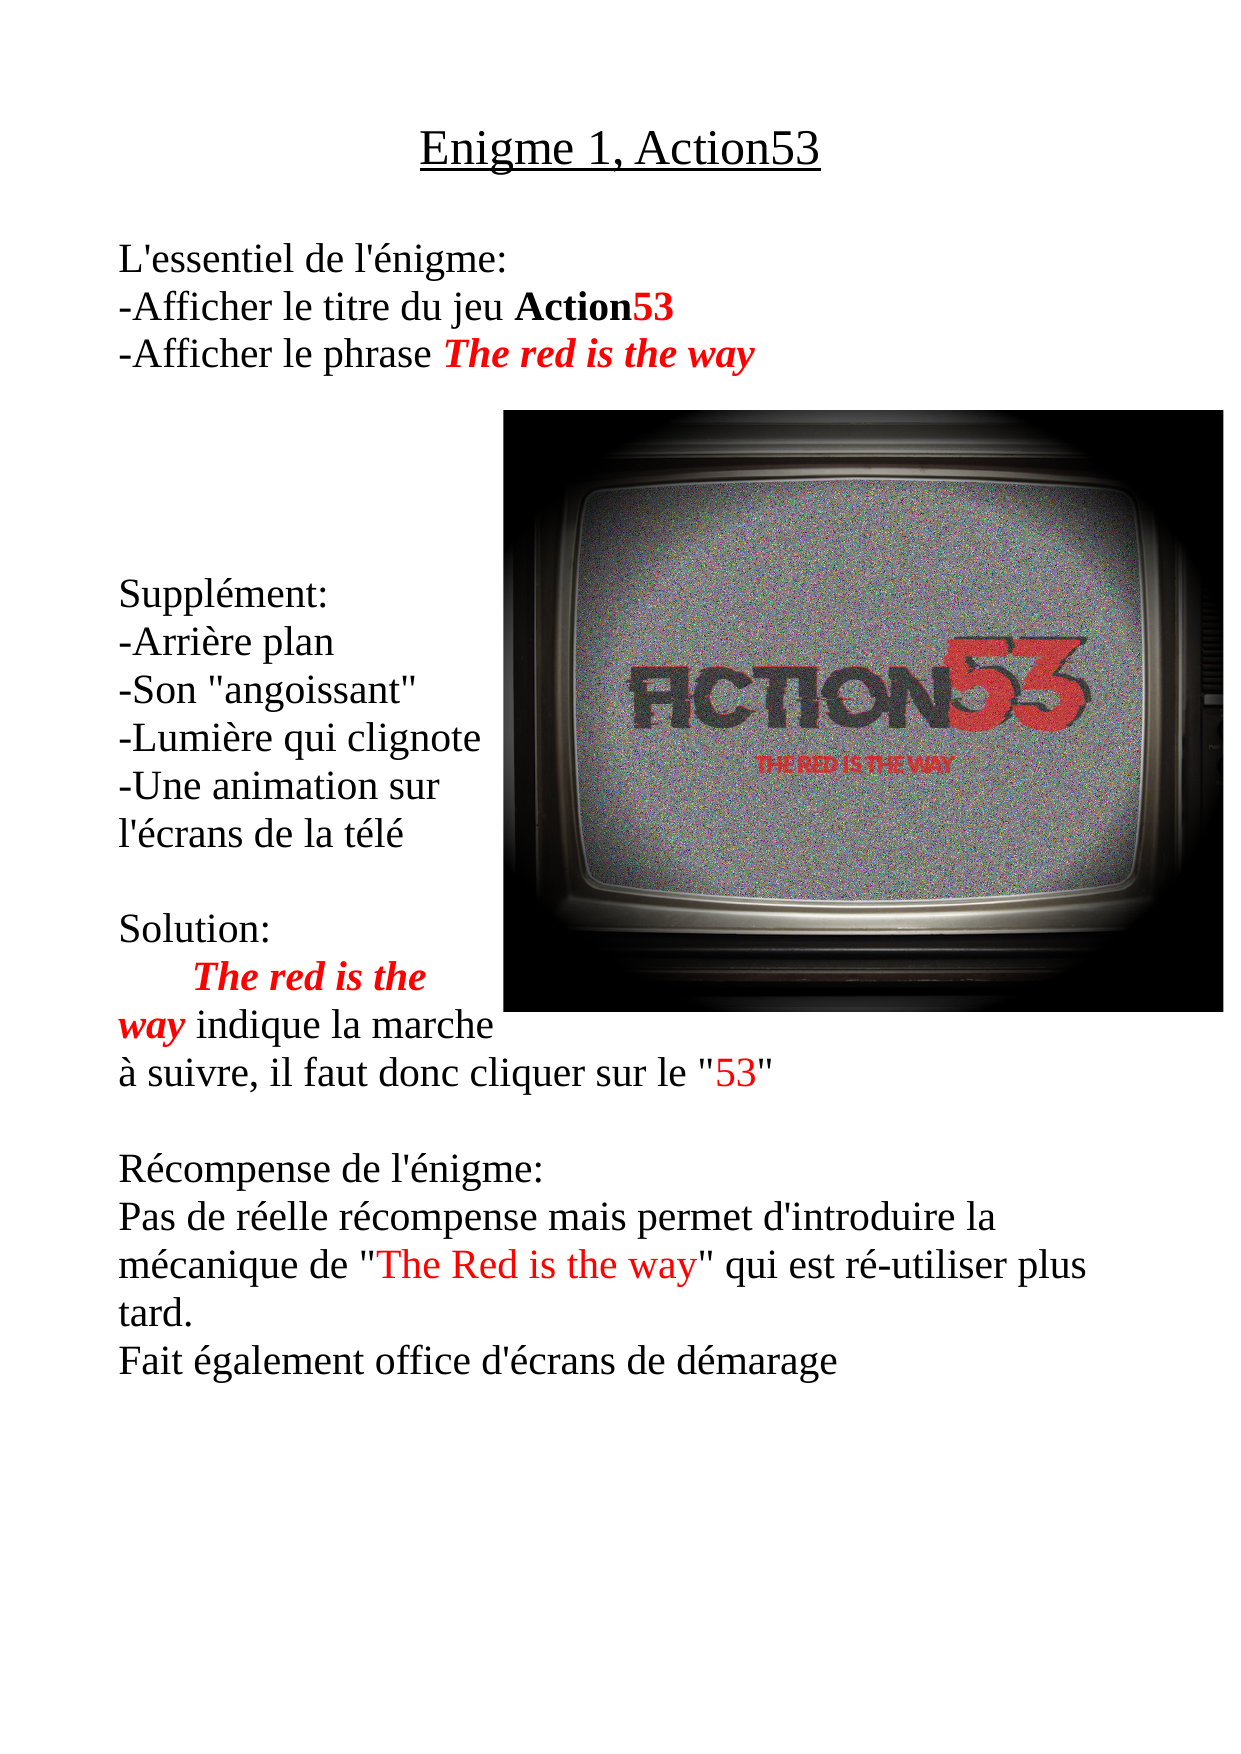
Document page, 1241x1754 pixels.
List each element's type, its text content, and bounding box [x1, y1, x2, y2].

text Pas de réelle récompense mais permet d'introduire la mécanique de "The Red is the way" qui est ré-utiliser plus tard. [118, 1191, 1122, 1335]
text -Lumière qui clignote [118, 712, 503, 760]
text -Une animation sur l'écrans de la télé [118, 760, 503, 856]
text Enigme 1, Action53 [118, 118, 1122, 176]
text L'essentiel de l'énigme: [118, 233, 1122, 281]
text Fait également office d'écrans de démarage [118, 1335, 1122, 1383]
text -Afficher le titre du jeu Action53 [118, 281, 1122, 329]
text Solution: [118, 904, 503, 952]
text The red is the way indique la marche à suivre, il faut donc cliquer sur le "53" [118, 952, 1122, 1096]
text Récompense de l'énigme: [118, 1143, 1122, 1191]
text -Son "angoissant" [118, 664, 503, 712]
picture [503, 410, 1224, 1012]
text -Arrière plan [118, 616, 503, 664]
text -Afficher le phrase The red is the way [118, 329, 1122, 377]
text Supplément: [118, 568, 503, 616]
